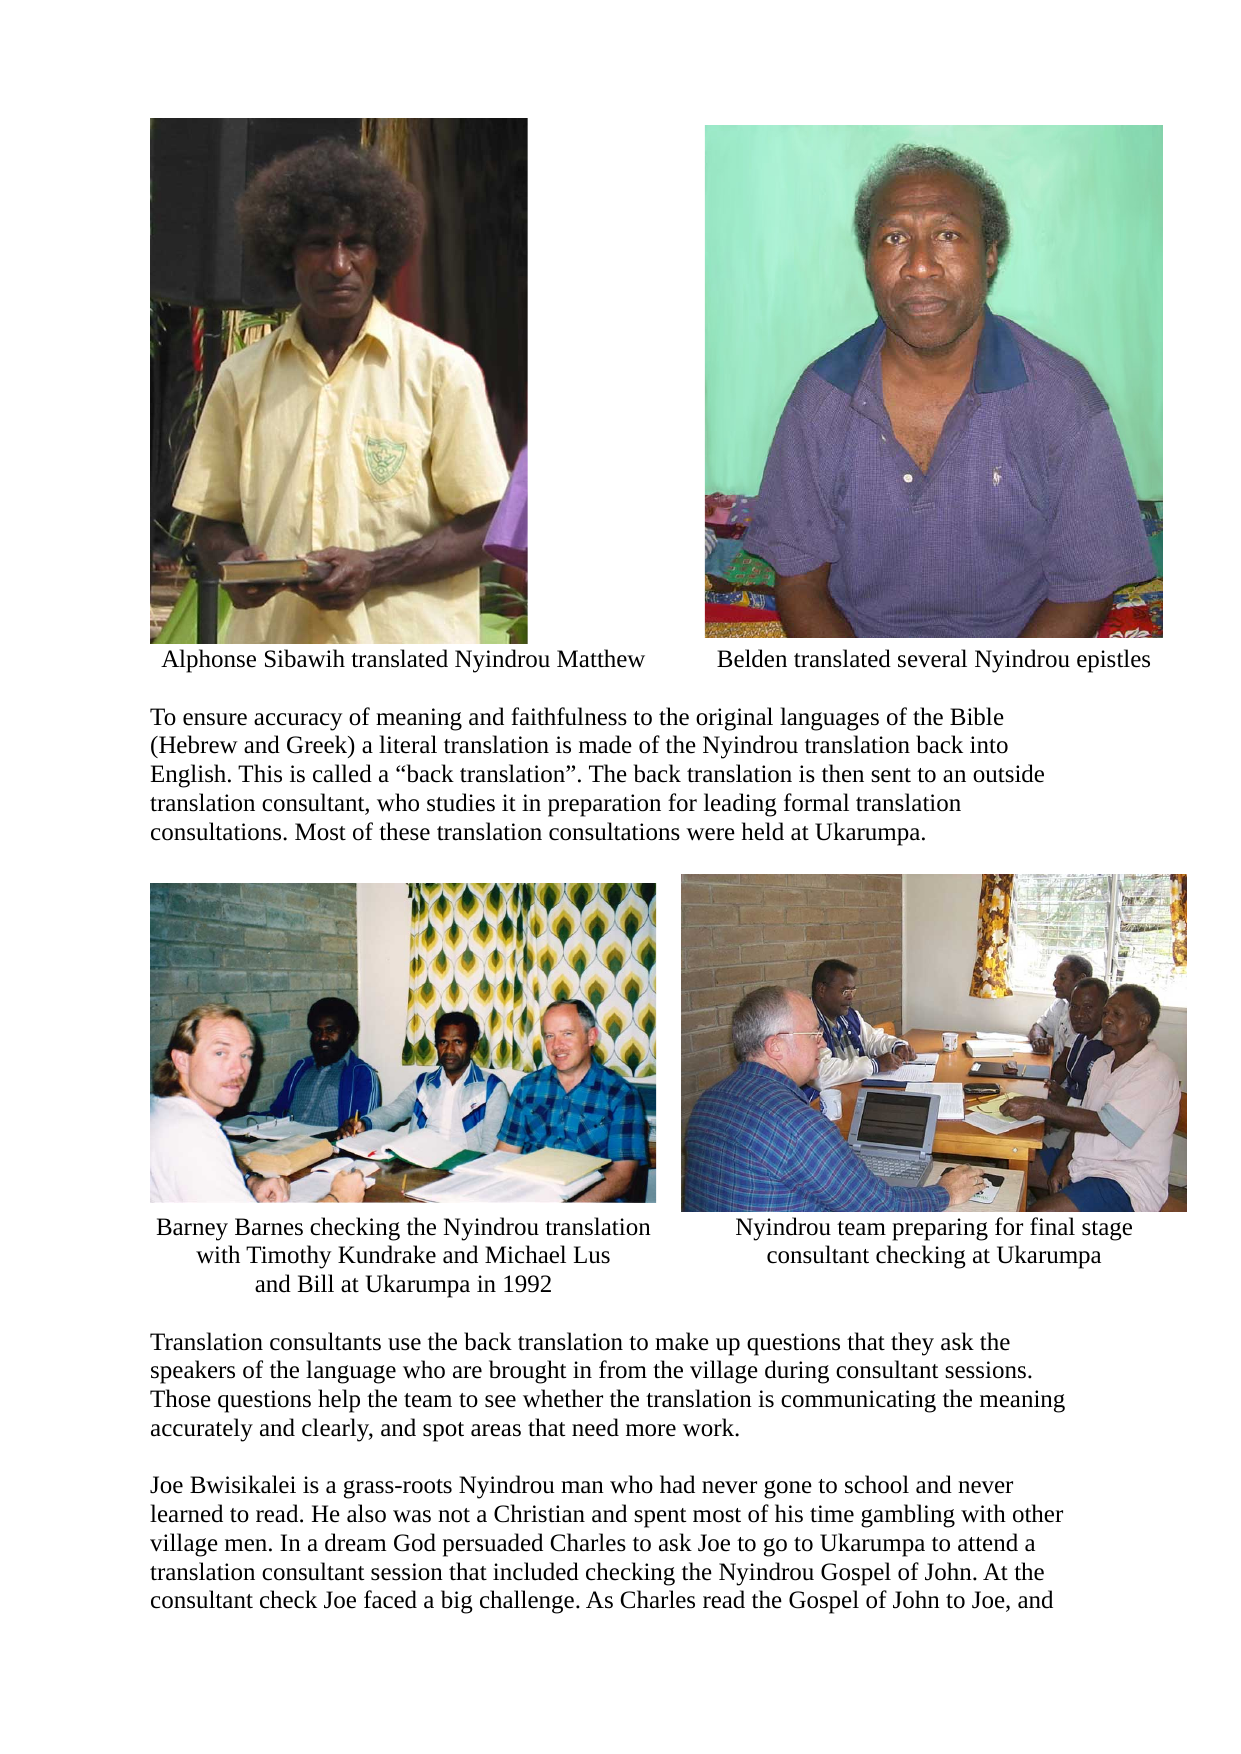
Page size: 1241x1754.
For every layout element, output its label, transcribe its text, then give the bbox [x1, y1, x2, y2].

picture [150, 118, 528, 644]
table_header [138, 119, 150, 644]
table_header [669, 874, 681, 1212]
text To ensure accuracy of meaning and faithfulness to the original languages of the Bible (Hebrew and Greek) a literal translation is made of the Nyindrou translation back into English. This is called a “back translation”. The back translation is then sent to an outside translation consultant, who studies it in preparation for leading formal translation consultations. Most of these translation consultations were held at Ukarumpa. [150, 702, 1090, 845]
table_header [669, 119, 1199, 644]
picture [704, 125, 1163, 638]
table_cell Nyindrou team preparing for final stage consultant checking at Ukarumpa [669, 1212, 1199, 1298]
table_header [528, 119, 669, 644]
text Translation consultants use the back translation to make up questions that they ask the speakers of the language who are brought in from the village during consultant sessions. Those questions help the team to see whether the translation is communicating the meaning accurately and clearly, and spot areas that need more work. [150, 1327, 1090, 1442]
table_header [138, 874, 669, 1212]
table_cell Barney Barnes checking the Nyindrou translation with Timothy Kundrake and Michael Lus and Bill at Ukarumpa in 1992 [138, 1212, 669, 1298]
picture [681, 874, 1187, 1212]
text Joe Bwisikalei is a grass-roots Nyindrou man who had never gone to school and never learned to read. He also was not a Christian and spent most of his time gambling with other village men. In a dream God persuaded Charles to ask Joe to go to Ukarumpa to attend a translation consultant session that included checking the Nyindrou Gospel of John. At the consultant check Joe faced a big challenge. As Charles read the Gospel of John to Joe, and [150, 1470, 1090, 1614]
picture [150, 883, 657, 1203]
table_cell Belden translated several Nyindrou epistles [669, 644, 1199, 673]
table_cell Alphonse Sibawih translated Nyindrou Matthew [138, 644, 669, 673]
table_header [1187, 874, 1199, 1212]
